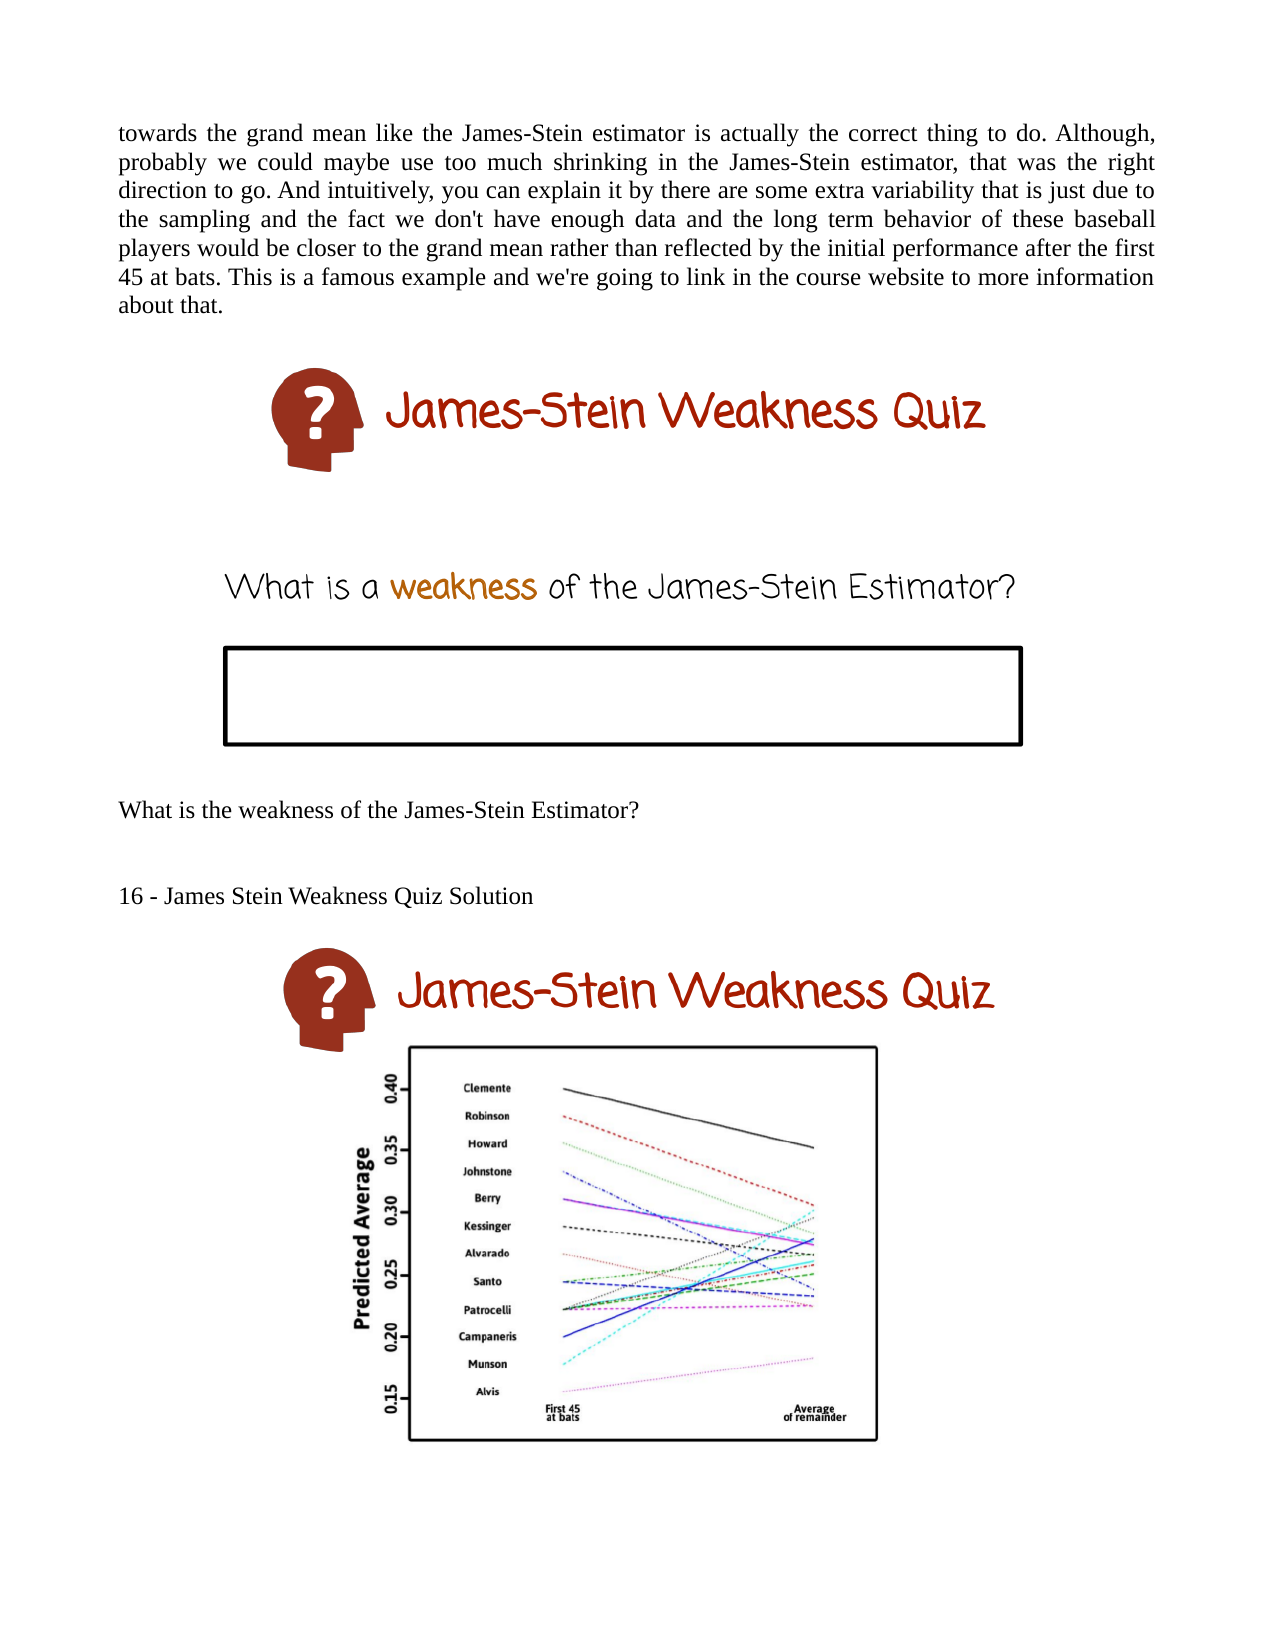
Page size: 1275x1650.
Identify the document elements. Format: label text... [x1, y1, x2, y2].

picture [118, 938, 1157, 1459]
text What is the weakness of the James-Stein Estimator? [118, 795, 1157, 824]
text 16 - James Stein Weakness Quiz Solution [118, 881, 1157, 910]
text towards the grand mean like the James-Stein estimator is actually the correct thing to do. Although, probably we could maybe use too much shrinking in the James-Stein estimator, that was the right direction to go. And intuitively, you can explain it by there are some extra variability that is just due to the sampling and the fact we don't have enough data and the long term behavior of these baseball players would be closer to the grand mean rather than reflected by the initial performance after the first 45 at bats. This is a famous example and we're going to link in the course website to more information about that. [118, 118, 1157, 319]
picture [118, 348, 1157, 767]
